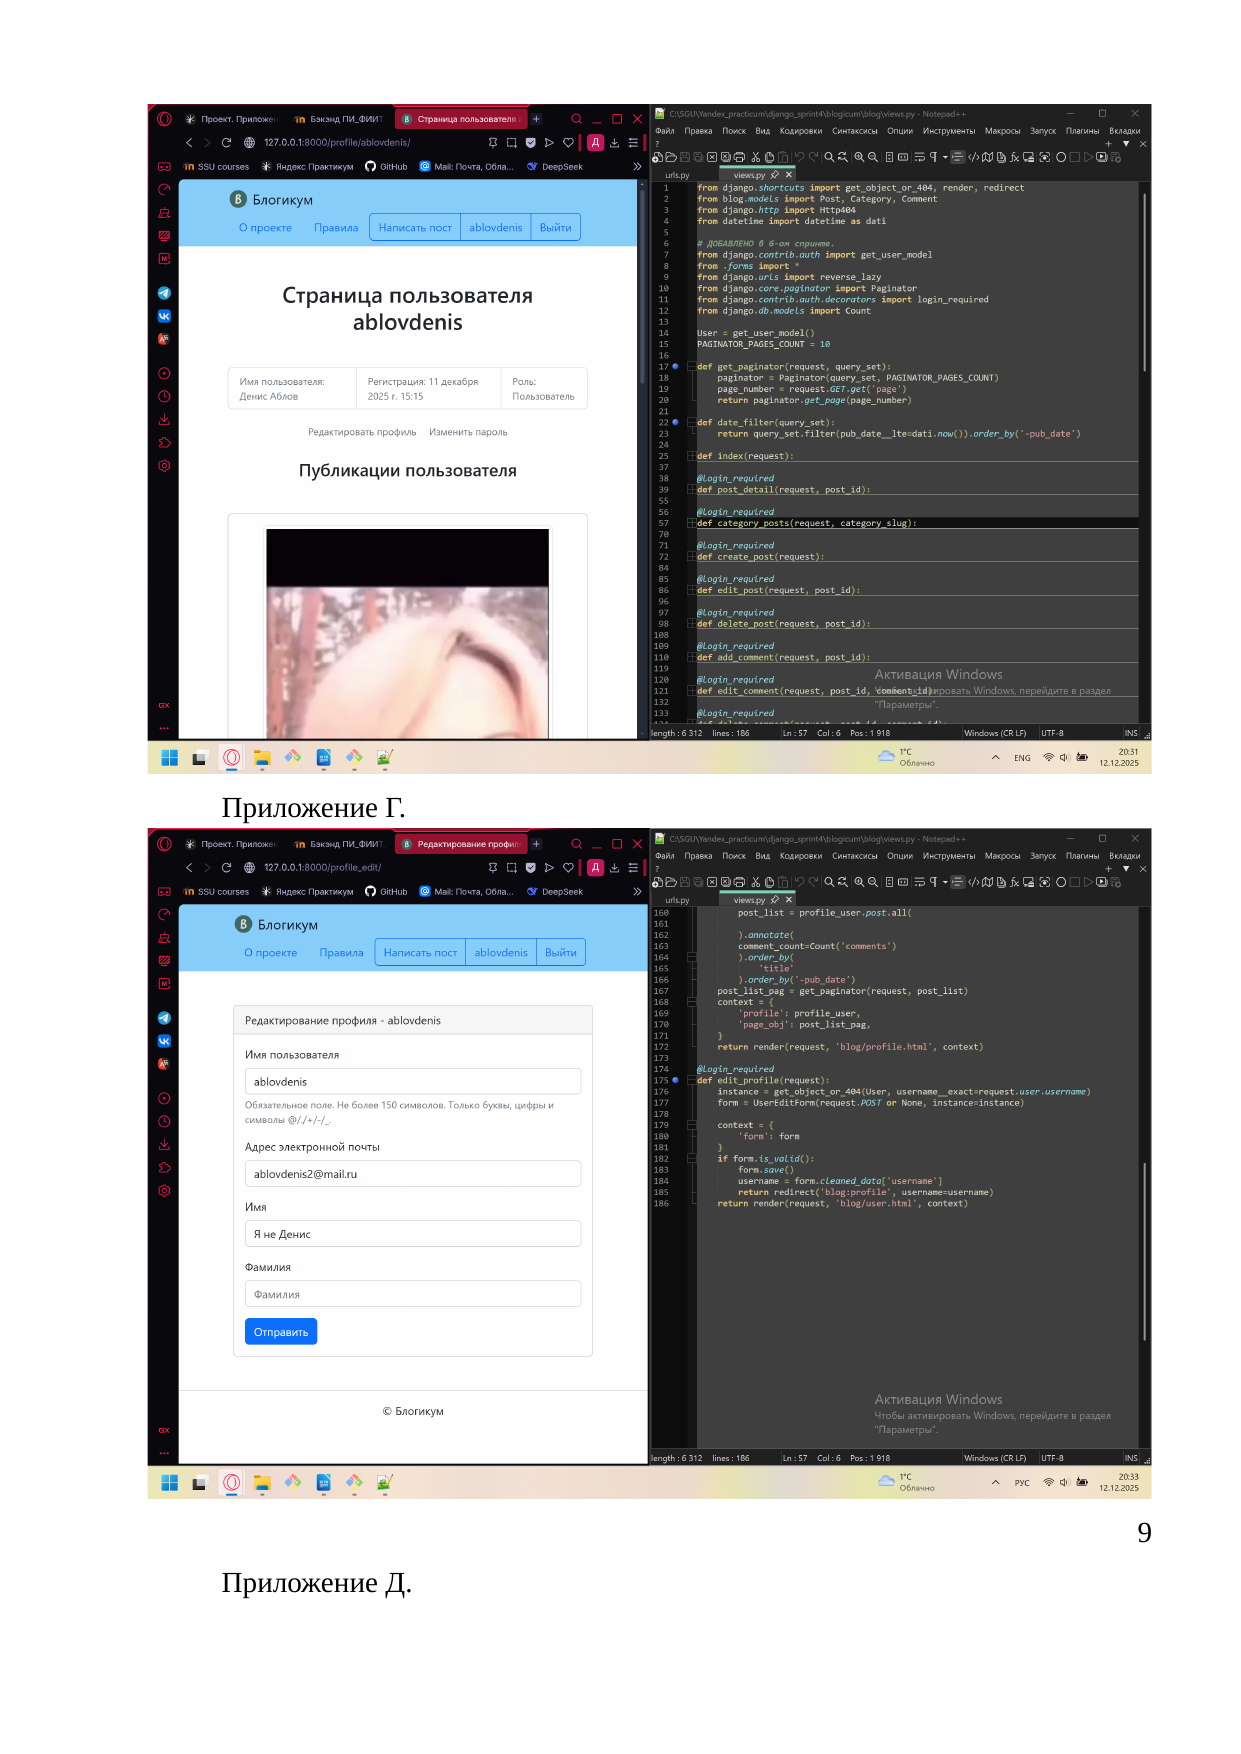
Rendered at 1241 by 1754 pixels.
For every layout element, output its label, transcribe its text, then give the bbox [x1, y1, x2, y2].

text Приложение Г. [148, 774, 1152, 824]
text 9 [148, 1499, 1152, 1548]
picture [147, 828, 1152, 1499]
text Приложение Д. [148, 1565, 1152, 1599]
picture [147, 104, 1152, 774]
